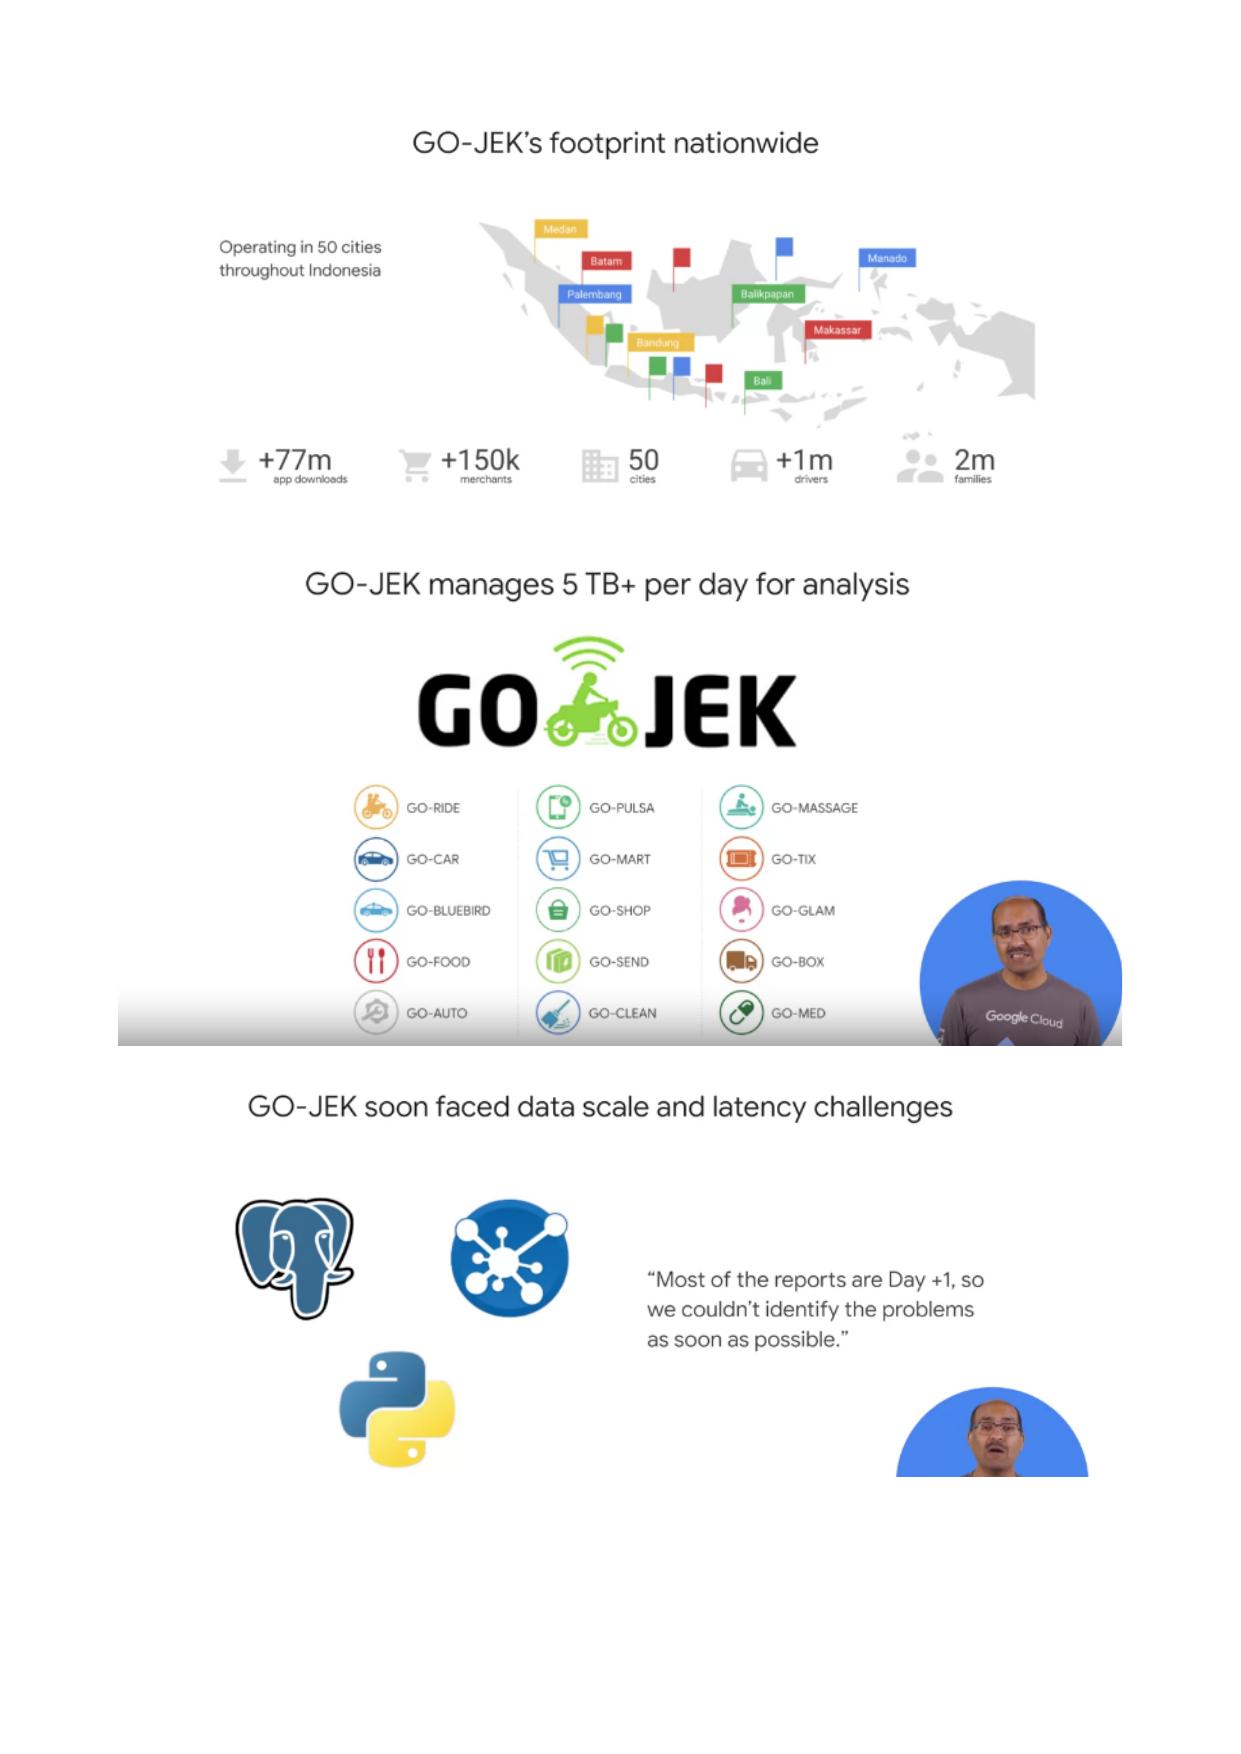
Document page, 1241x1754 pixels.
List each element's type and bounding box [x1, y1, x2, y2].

picture [118, 1074, 1123, 1477]
picture [118, 118, 1123, 527]
picture [118, 555, 1123, 1046]
